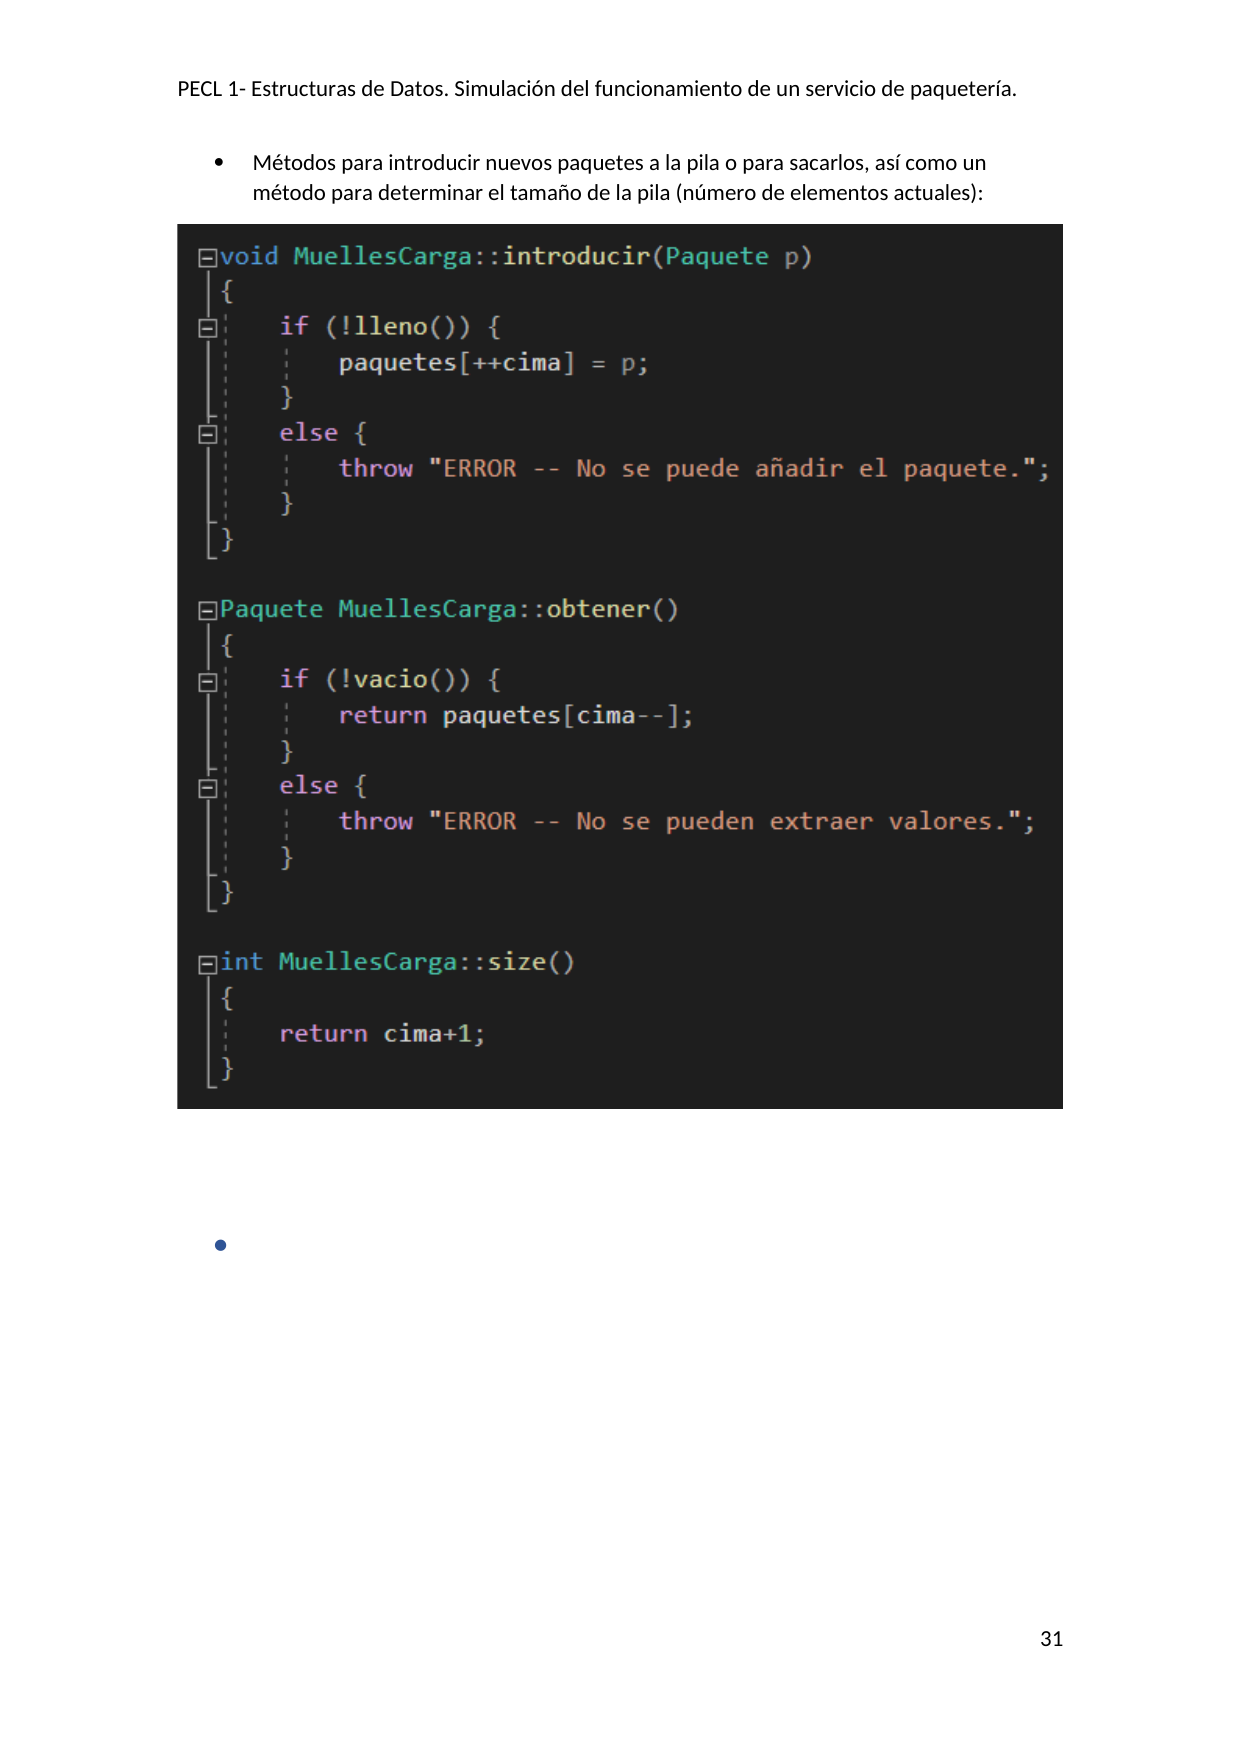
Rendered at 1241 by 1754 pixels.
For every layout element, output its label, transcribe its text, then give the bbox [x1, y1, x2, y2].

list Métodos para introducir nuevos paquetes a la pila o para sacarlos, así como un método para determinar el tamaño de la pila (número de elementos actuales): [215, 148, 1063, 206]
picture [177, 224, 1063, 1109]
